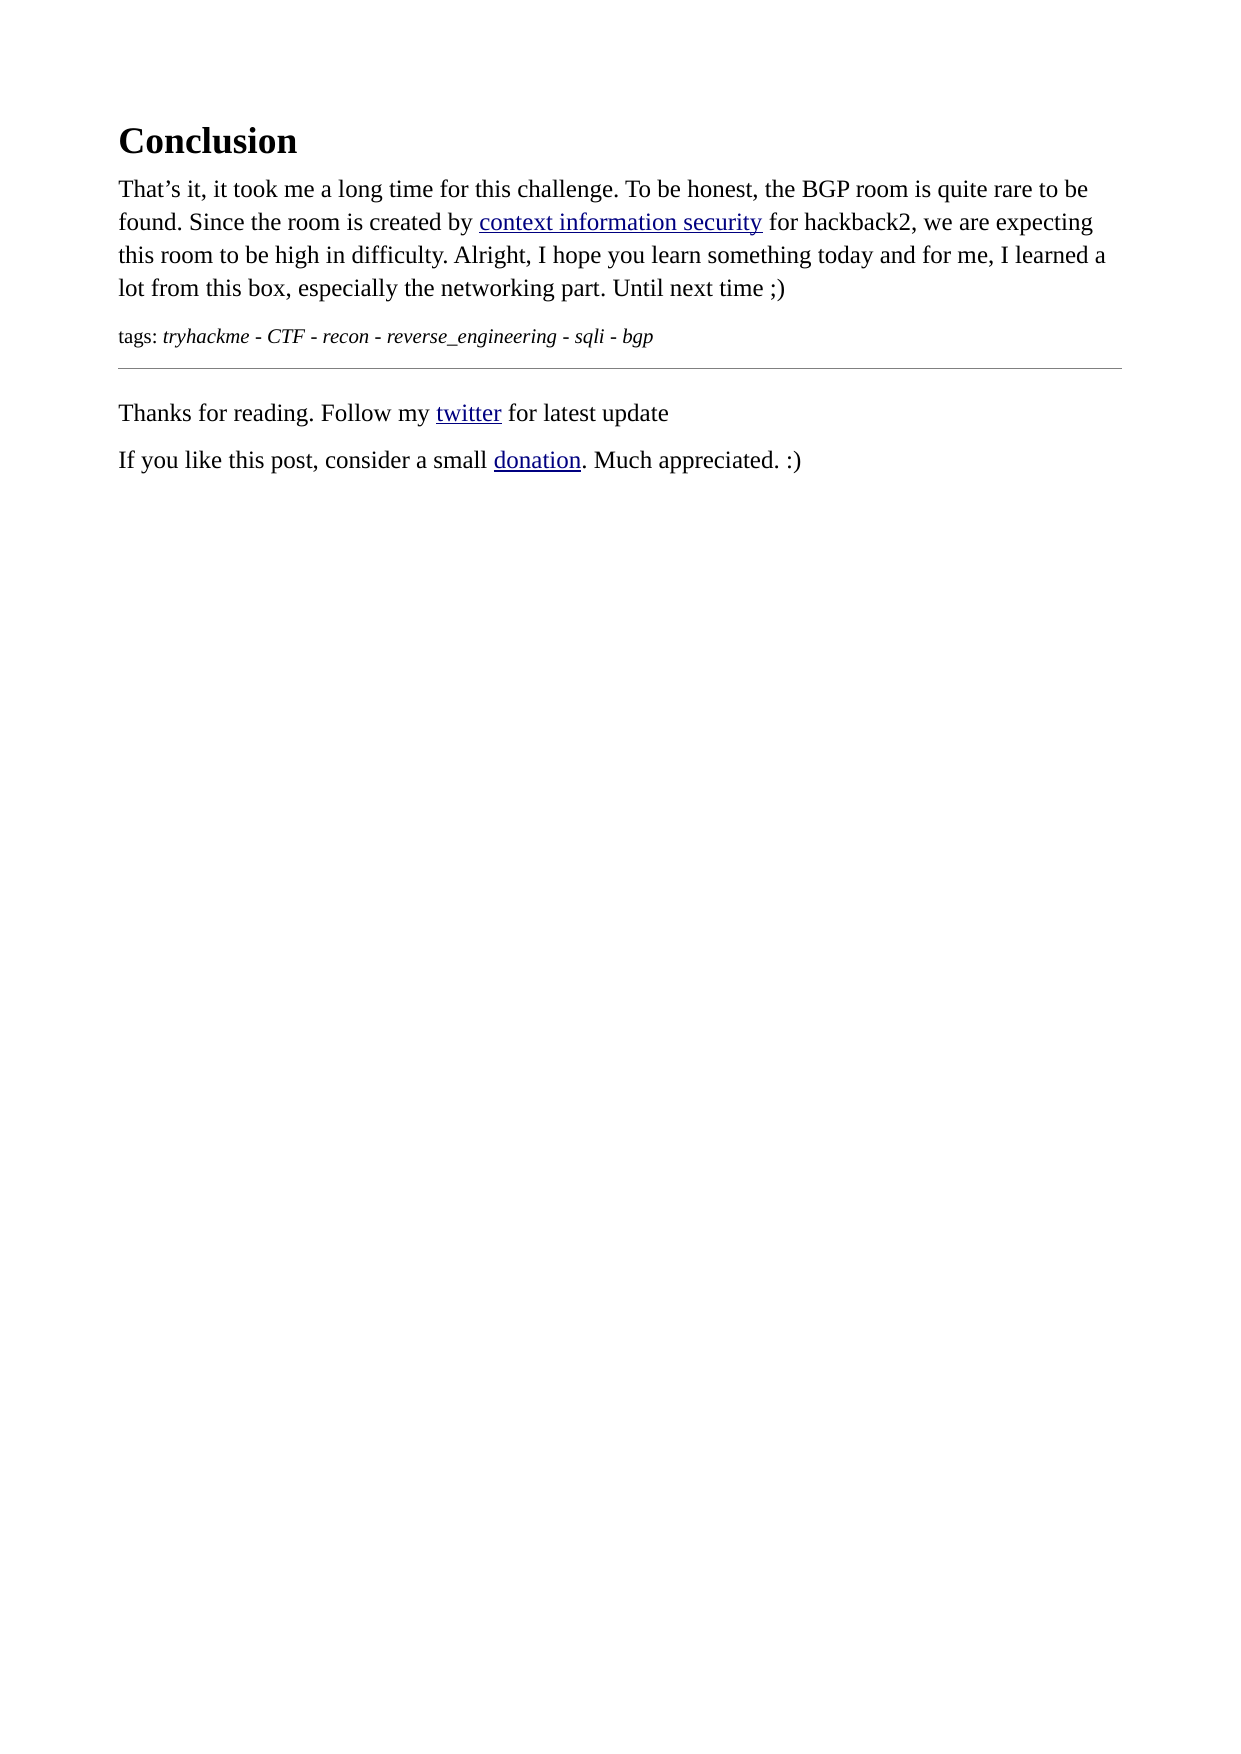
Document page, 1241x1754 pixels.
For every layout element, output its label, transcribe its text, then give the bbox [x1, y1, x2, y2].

text Thanks for reading. Follow my twitter for latest update [118, 398, 1122, 426]
text That’s it, it took me a long time for this challenge. To be honest, the BGP room is quite rare to be found. Since the room is created by context information security for hackback2, we are expecting this room to be high in difficulty. Alright, I hope you learn something today and for me, I learned a lot from this box, especially the networking part. Until next time ;) [118, 174, 1122, 302]
text If you like this post, consider a small donation. Much appreciated. :) [118, 445, 1122, 474]
text tags: tryhackme - CTF - recon - reverse_engineering - sqli - bgp [118, 320, 1122, 349]
subtitle Conclusion [118, 118, 1122, 161]
